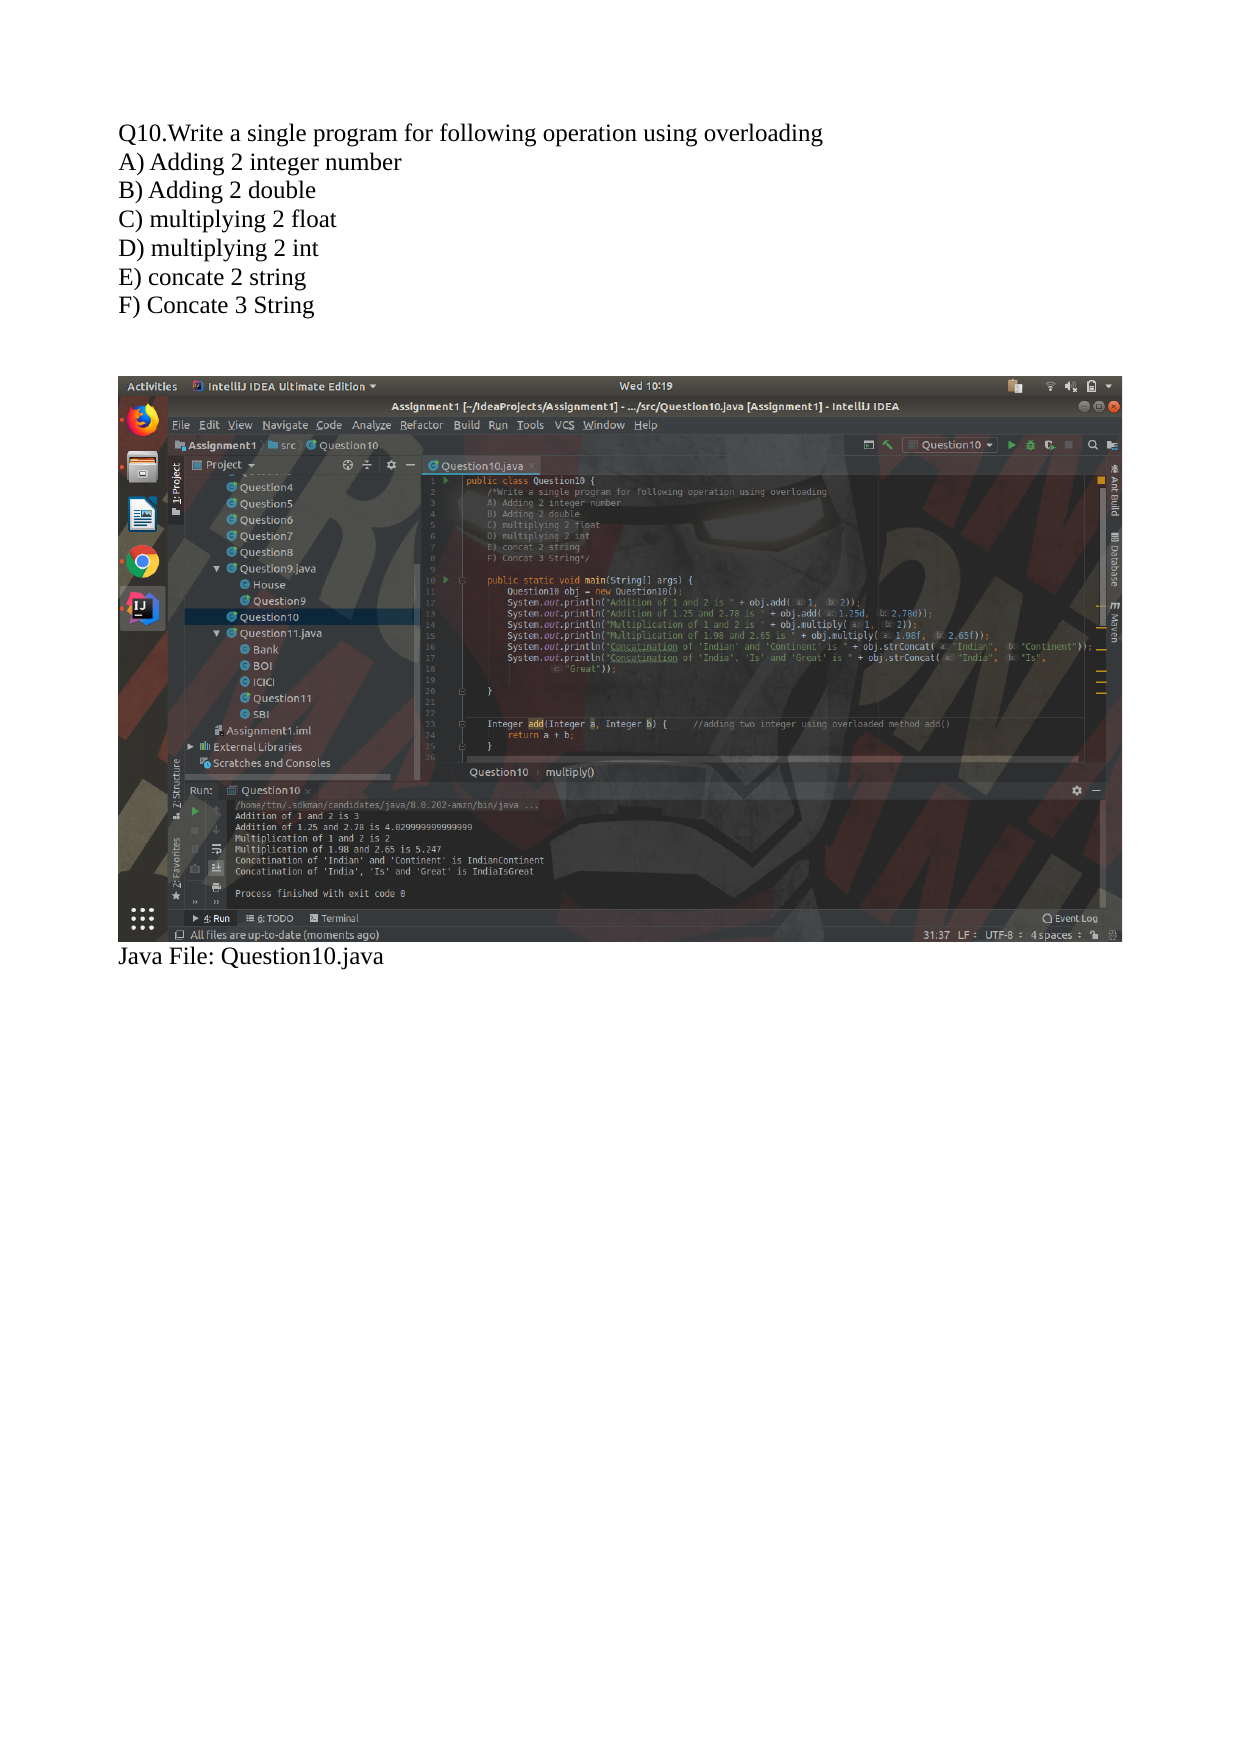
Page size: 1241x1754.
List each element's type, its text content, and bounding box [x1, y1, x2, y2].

text Java File: Question10.java [118, 942, 1122, 970]
picture [118, 376, 1123, 942]
text F) Concate 3 String [118, 291, 1122, 348]
text D) multiplying 2 int [118, 233, 1122, 262]
text Q10.Write a single program for following operation using overloading A) Adding 2 integer number B) Adding 2 double C) multiplying 2 float [118, 118, 1122, 233]
text E) concate 2 string [118, 262, 1122, 291]
